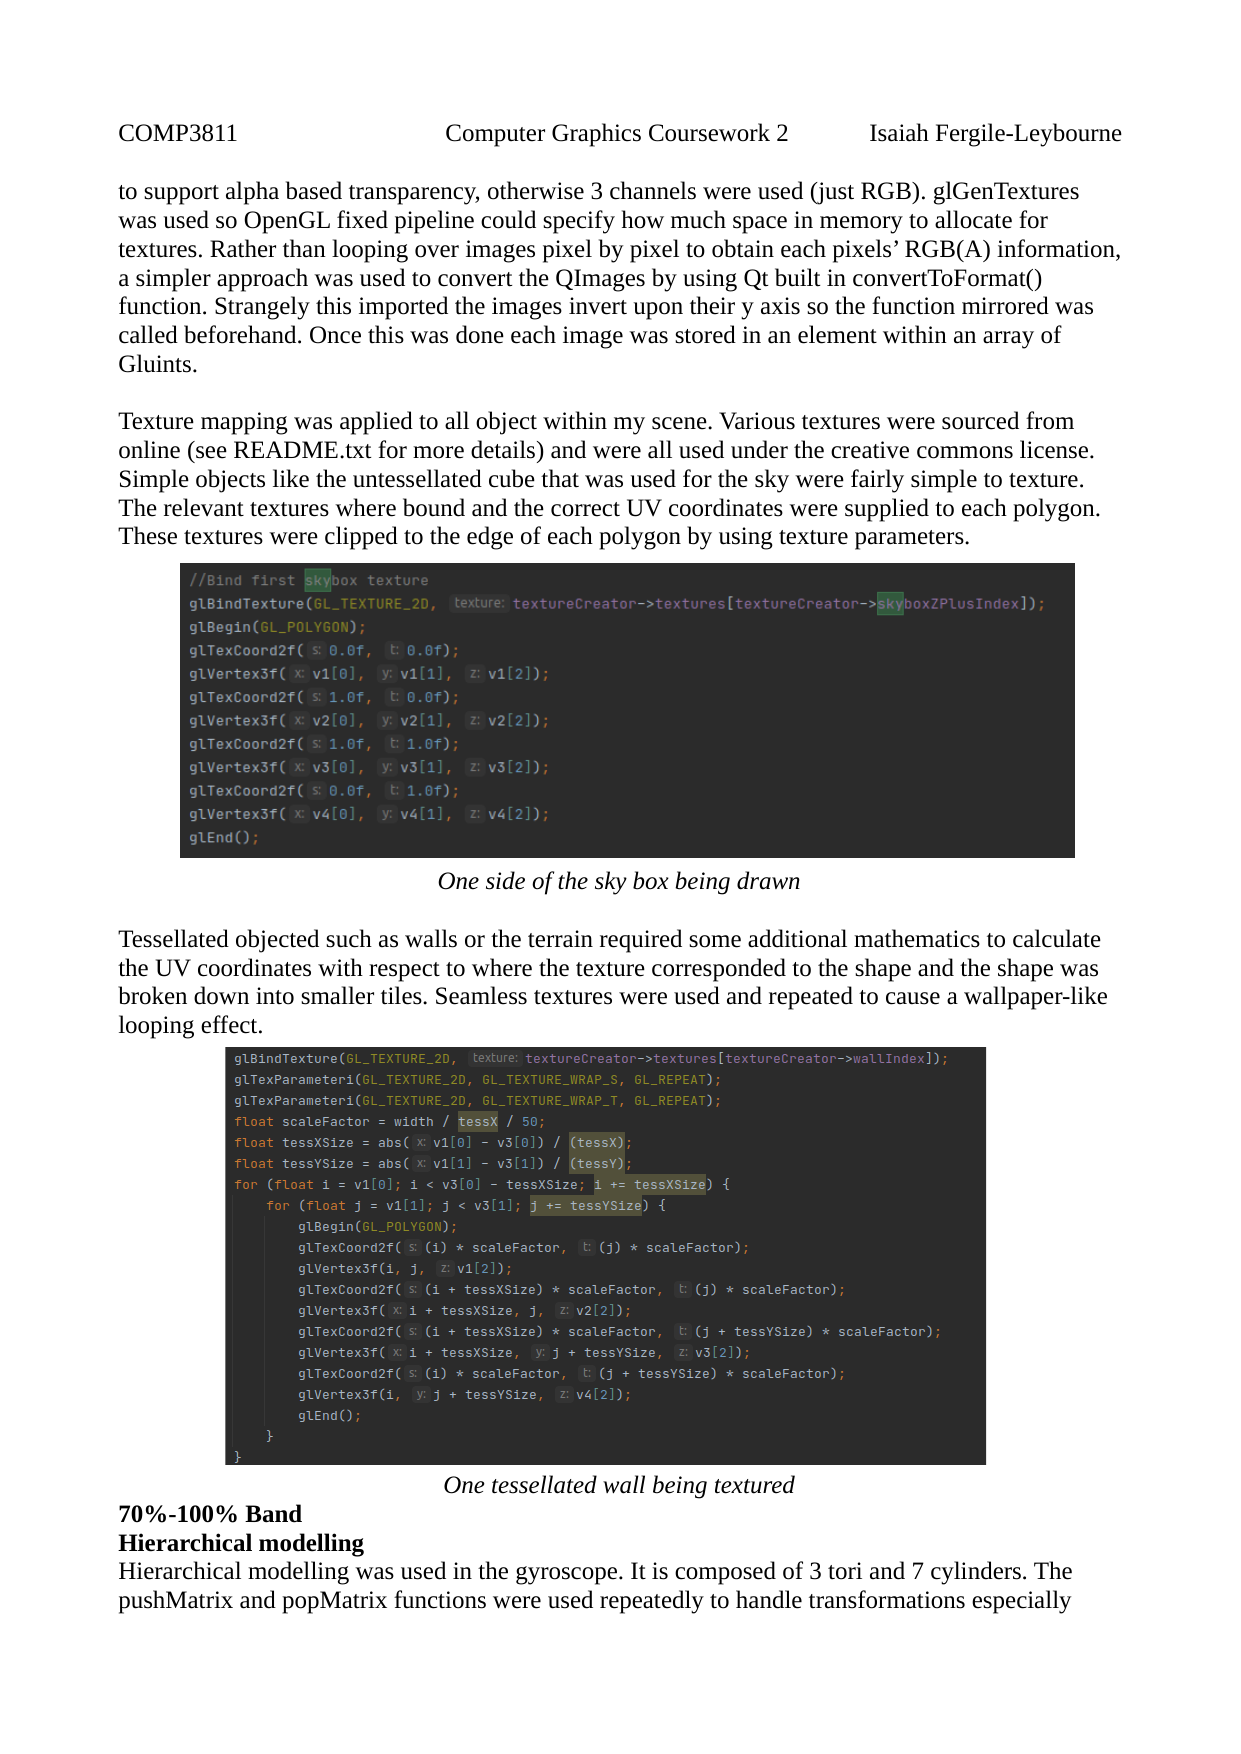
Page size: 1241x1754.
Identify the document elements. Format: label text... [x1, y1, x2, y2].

text to support alpha based transparency, otherwise 3 channels were used (just RGB). glGenTextures was used so OpenGL fixed pipeline could specify how much space in memory to allocate for textures. Rather than looping over images pixel by pixel to obtain each pixels’ RGB(A) information, a simpler approach was used to convert the QImages by using Qt built in convertToFormat() function. Strangely this imported the images invert upon their y axis so the function mirrored was called beforehand. Once this was done each image was stored in an element within an array of Gluints. [118, 176, 1122, 378]
text One side of the sky box being drawn [118, 866, 1122, 895]
text One tessellated wall being textured [118, 1470, 1122, 1499]
text 70%-100% Band [118, 1499, 1122, 1528]
picture [225, 1047, 987, 1465]
text Texture mapping was applied to all object within my scene. Various textures were sourced from online (see README.txt for more details) and were all used under the creative commons license. Simple objects like the untessellated cube that was used for the sky were fairly simple to texture. The relevant textures where bound and the correct UV coordinates were supplied to each polygon. These textures were clipped to the edge of each polygon by using texture parameters. [118, 406, 1122, 550]
text Hierarchical modelling [118, 1528, 1122, 1556]
picture [180, 563, 1075, 858]
text Tessellated objected such as walls or the terrain required some additional mathematics to calculate the UV coordinates with respect to where the texture corresponded to the shape and the shape was broken down into smaller tiles. Seamless textures were used and repeated to cause a wallpaper-like looping effect. [118, 924, 1122, 1039]
text Hierarchical modelling was used in the gyroscope. It is composed of 3 tori and 7 cylinders. The pushMatrix and popMatrix functions were used repeatedly to handle transformations especially [118, 1556, 1122, 1614]
